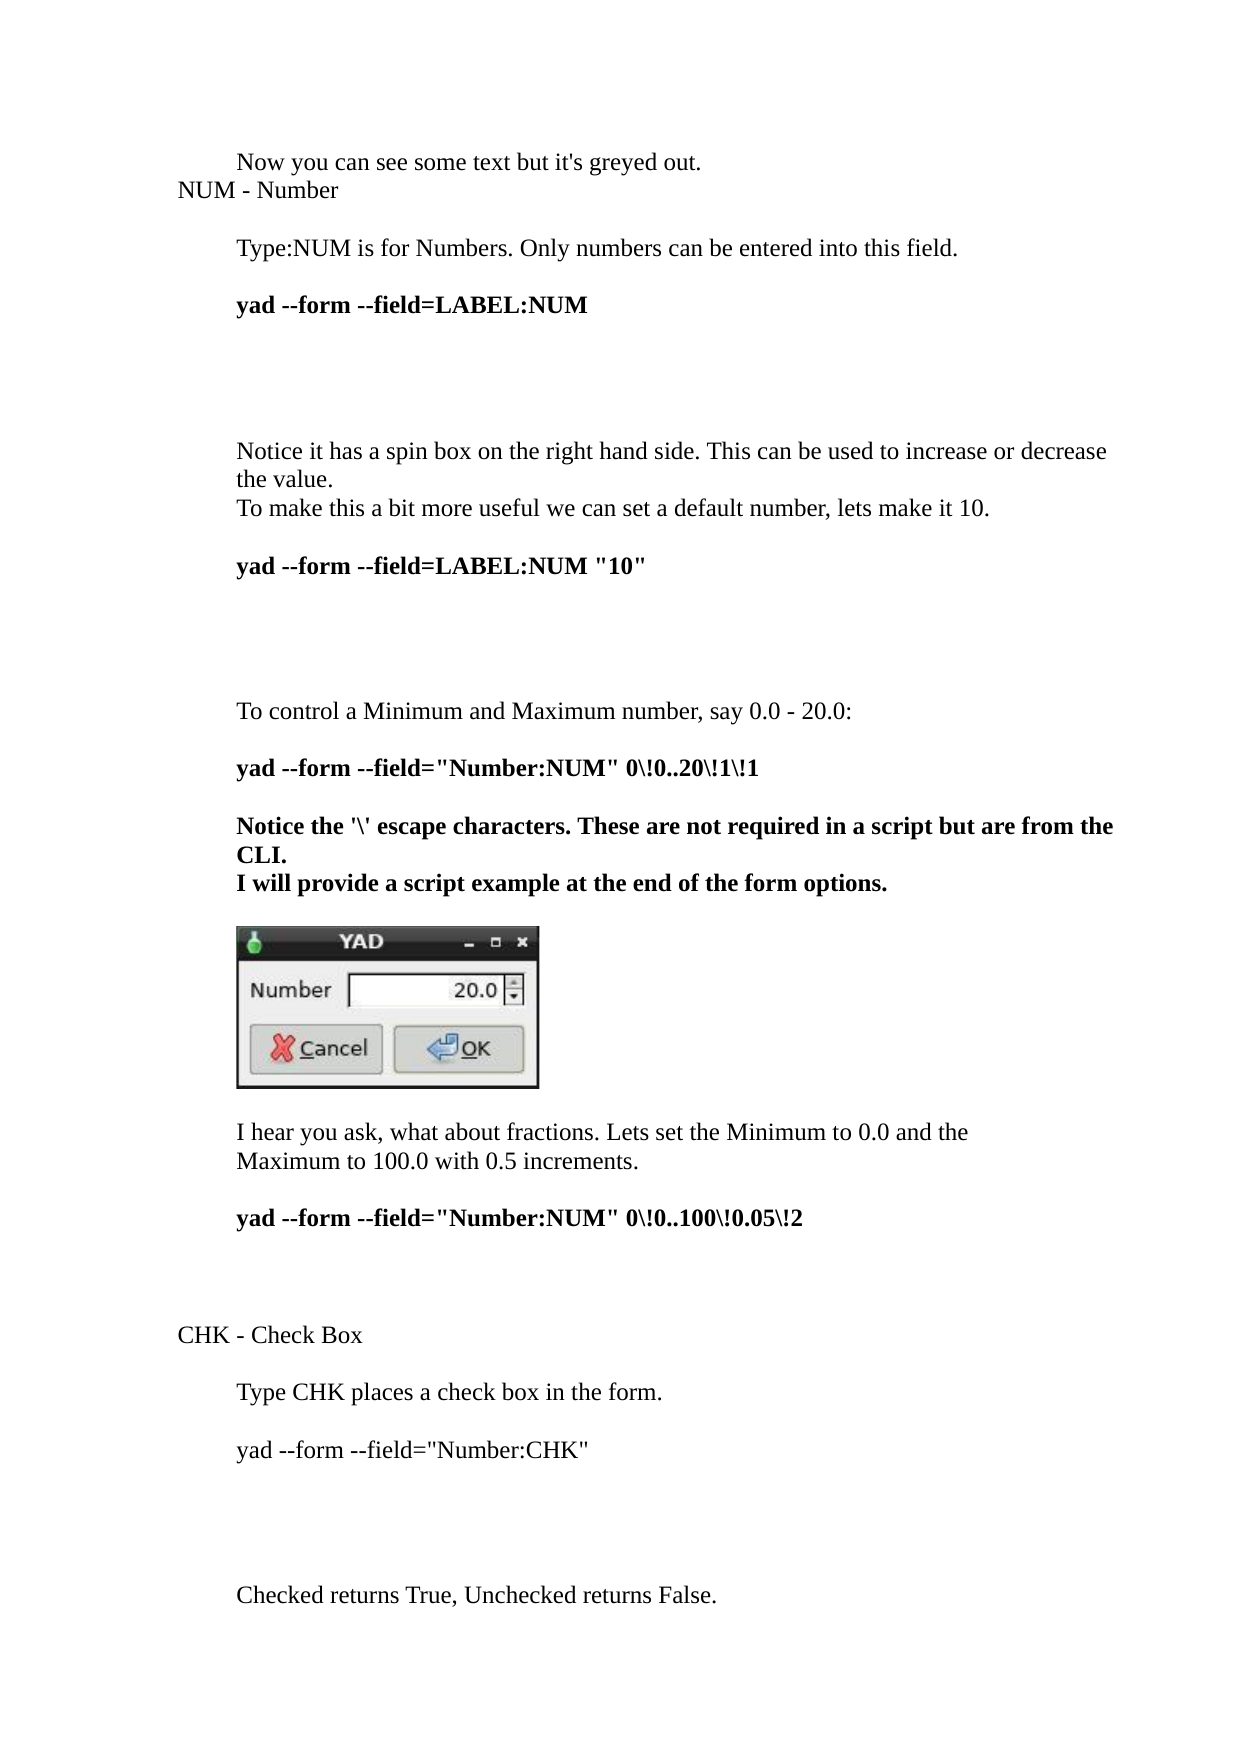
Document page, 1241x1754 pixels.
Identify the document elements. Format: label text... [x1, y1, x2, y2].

list Now you can see some text but it's greyed out. [236, 118, 1122, 176]
list Type CHK places a check box in the form. yad --form --field="Number:CHK" Checked returns True, Unchecked returns False. [236, 1349, 1122, 1609]
picture [236, 926, 540, 1089]
list Type:NUM is for Numbers. Only numbers can be entered into this field. yad --form --field=LABEL:NUM Notice it has a spin box on the right hand side. This can be used to increase or decrease the value. To make this a bit more useful we can set a default number, lets make it 10. yad --form --field=LABEL:NUM "10" To control a Minimum and Maximum number, say 0.0 - 20.0: yad --form --field="Number:NUM" 0\!0..20\!1\!1 Notice the '\' escape characters. These are not required in a script but are from the CLI. I will provide a script example at the end of the form options. I hear you ask, what about fractions. Lets set the Minimum to 0.0 and the Maximum to 100.0 with 0.5 increments. yad --form --field="Number:NUM" 0\!0..100\!0.05\!2 [236, 204, 1122, 1320]
subtitle CHK - Check Box [177, 1320, 1122, 1349]
subtitle NUM - Number [177, 176, 1122, 204]
